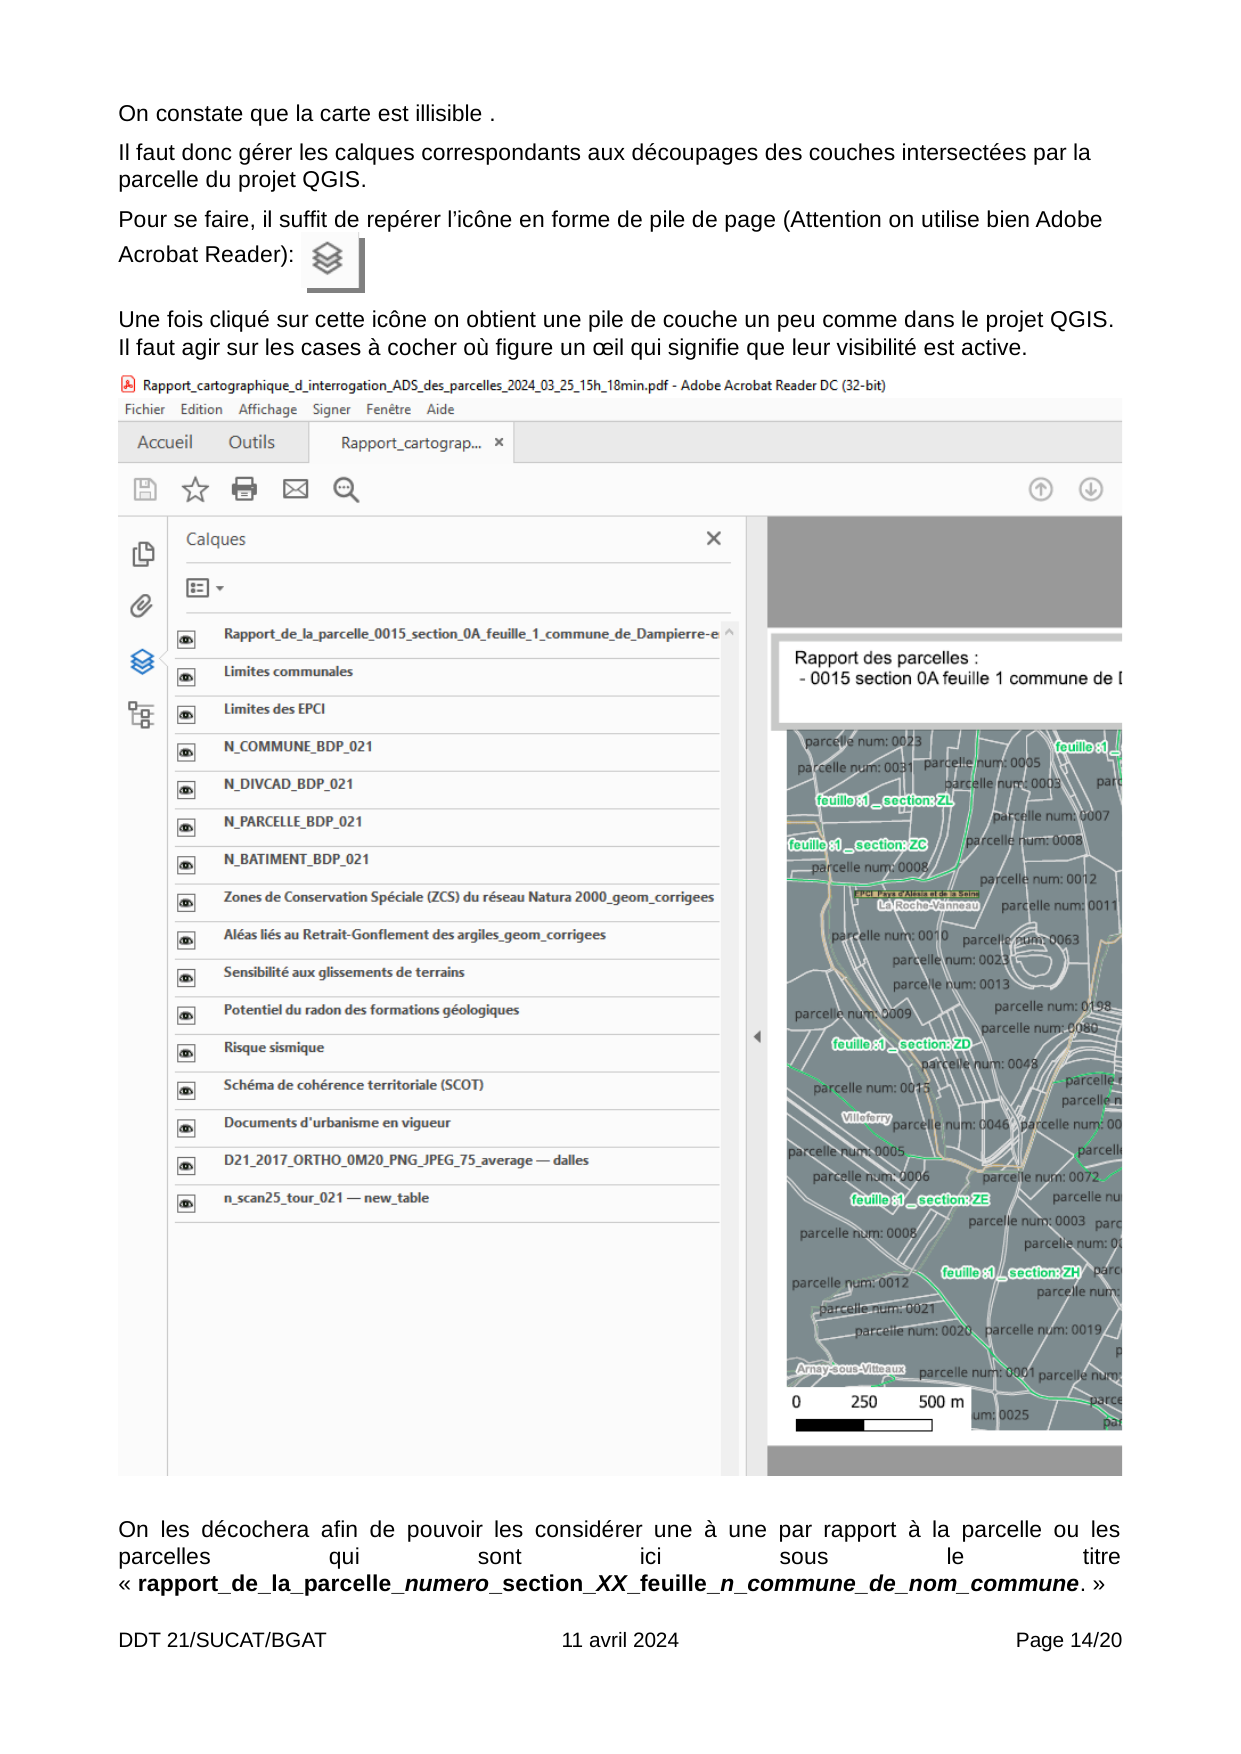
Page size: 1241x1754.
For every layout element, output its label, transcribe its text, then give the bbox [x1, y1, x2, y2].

text On les décochera afin de pouvoir les considérer une à une par rapport à la parcelle ou les parcelles qui sont ici sous le titre « rapport_de_la_parcelle_numero_section_XX_feuille_n_commune_de_nom_commune. » [118, 1515, 1122, 1596]
picture [301, 232, 360, 288]
text Pour se faire, il suffit de repérer l’icône en forme de pile de page (Attention on utilise bien Adobe Acrobat Reader): [118, 205, 1122, 293]
text Il faut donc gérer les calques correspondants aux découpages des couches intersectées par la parcelle du projet QGIS. [118, 138, 1122, 193]
picture [118, 372, 1123, 1476]
text On constate que la carte est illisible . [118, 99, 1122, 126]
text Une fois cliqué sur cette icône on obtient une pile de couche un peu comme dans le projet QGIS. Il faut agir sur les cases à cocher où figure un œil qui signifie que leur visibilité est active. [118, 306, 1122, 360]
